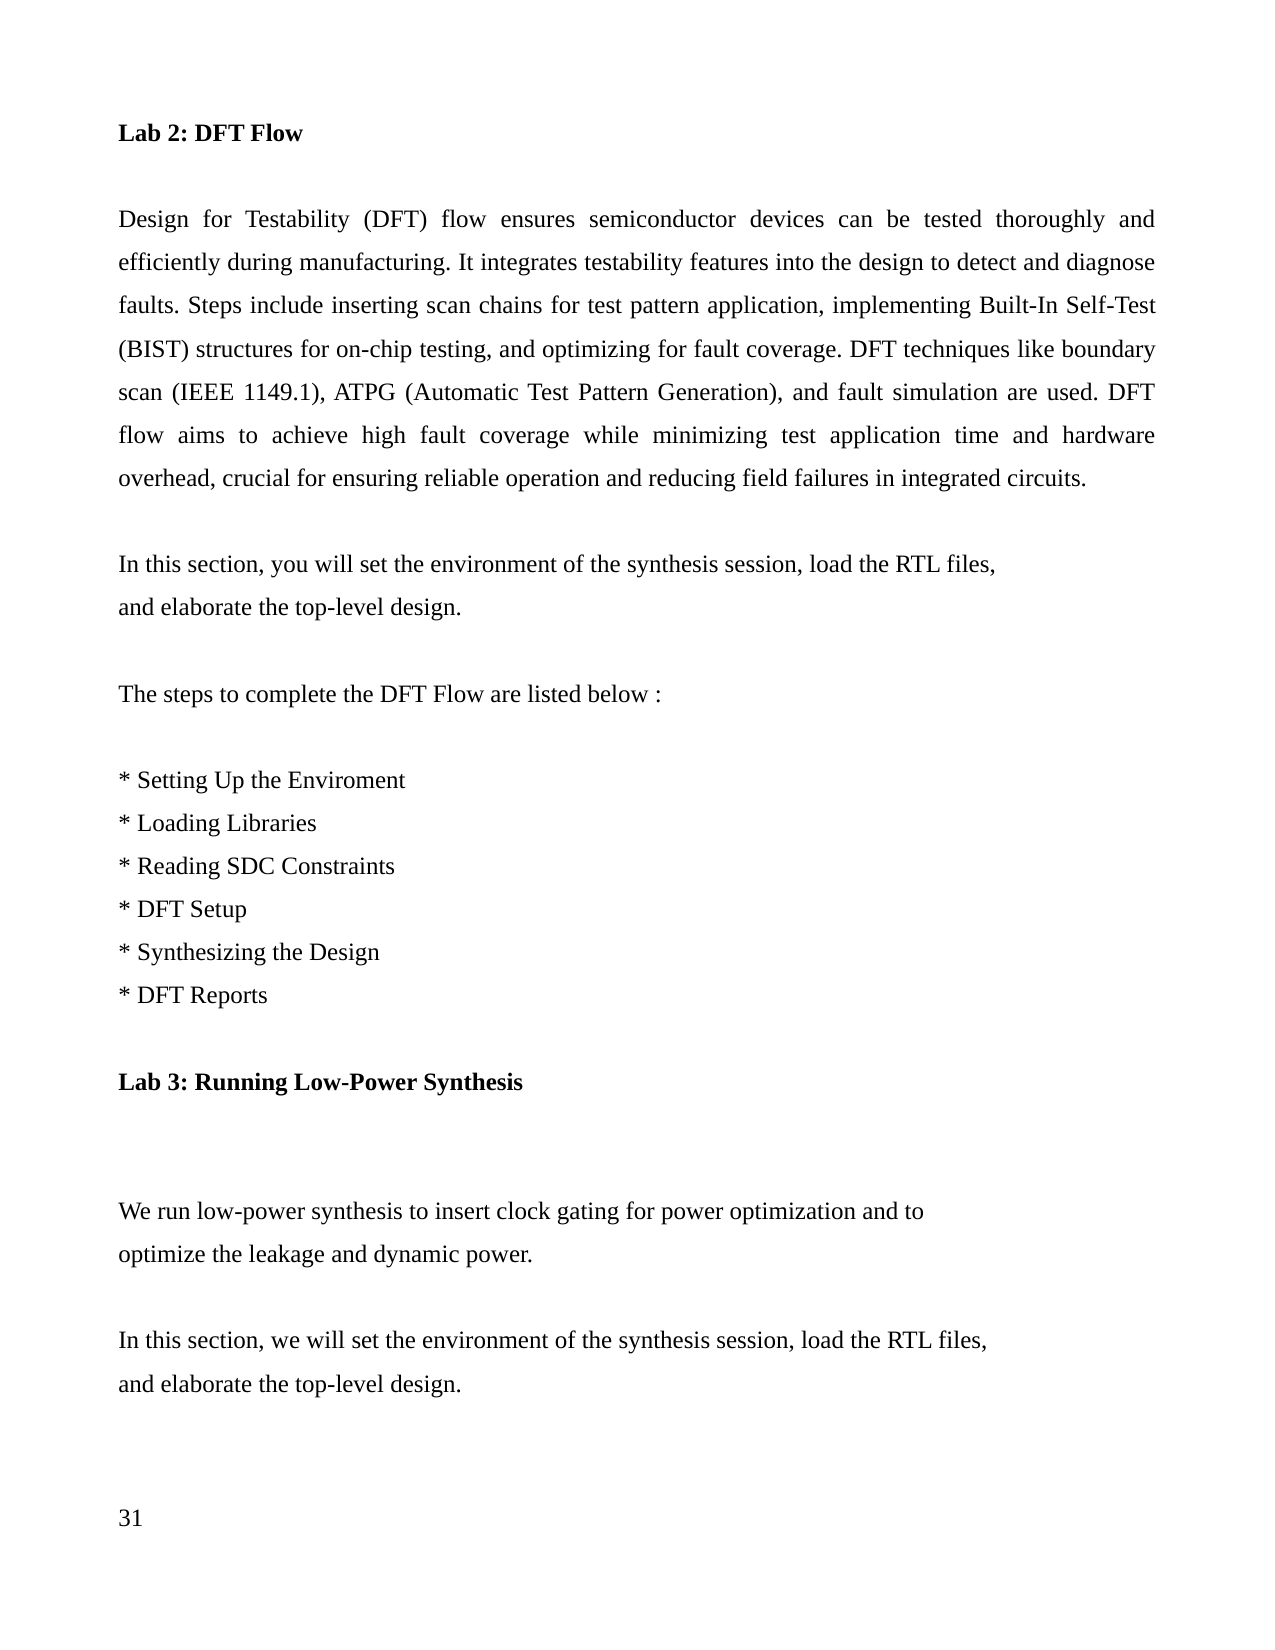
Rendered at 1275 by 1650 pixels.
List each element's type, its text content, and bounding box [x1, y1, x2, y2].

text optimize the leakage and dynamic power. [118, 1239, 1157, 1268]
text Lab 3: Running Low-Power Synthesis [118, 1067, 1157, 1096]
text * Synthesizing the Design [118, 937, 1157, 966]
text The steps to complete the DFT Flow are listed below : [118, 679, 1157, 707]
text In this section, we will set the environment of the synthesis session, load the RTL files, [118, 1326, 1157, 1354]
text and elaborate the top-level design. [118, 592, 1157, 621]
text * Setting Up the Enviroment [118, 765, 1157, 794]
text and elaborate the top-level design. [118, 1369, 1157, 1397]
text * Loading Libraries [118, 808, 1157, 837]
text * Reading SDC Constraints [118, 851, 1157, 880]
text Design for Testability (DFT) flow ensures semiconductor devices can be tested thoroughly and efficiently during manufacturing. It integrates testability features into the design to detect and diagnose faults. Steps include inserting scan chains for test pattern application, implementing Built-In Self-Test (BIST) structures for on-chip testing, and optimizing for fault coverage. DFT techniques like boundary scan (IEEE 1149.1), ATPG (Automatic Test Pattern Generation), and fault simulation are used. DFT flow aims to achieve high fault coverage while minimizing test application time and hardware overhead, crucial for ensuring reliable operation and reducing field failures in integrated circuits. [118, 204, 1157, 492]
text In this section, you will set the environment of the synthesis session, load the RTL files, [118, 549, 1157, 578]
text * DFT Setup [118, 894, 1157, 923]
text Lab 2: DFT Flow [118, 118, 1157, 147]
text * DFT Reports [118, 981, 1157, 1009]
text We run low-power synthesis to insert clock gating for power optimization and to [118, 1196, 1157, 1225]
